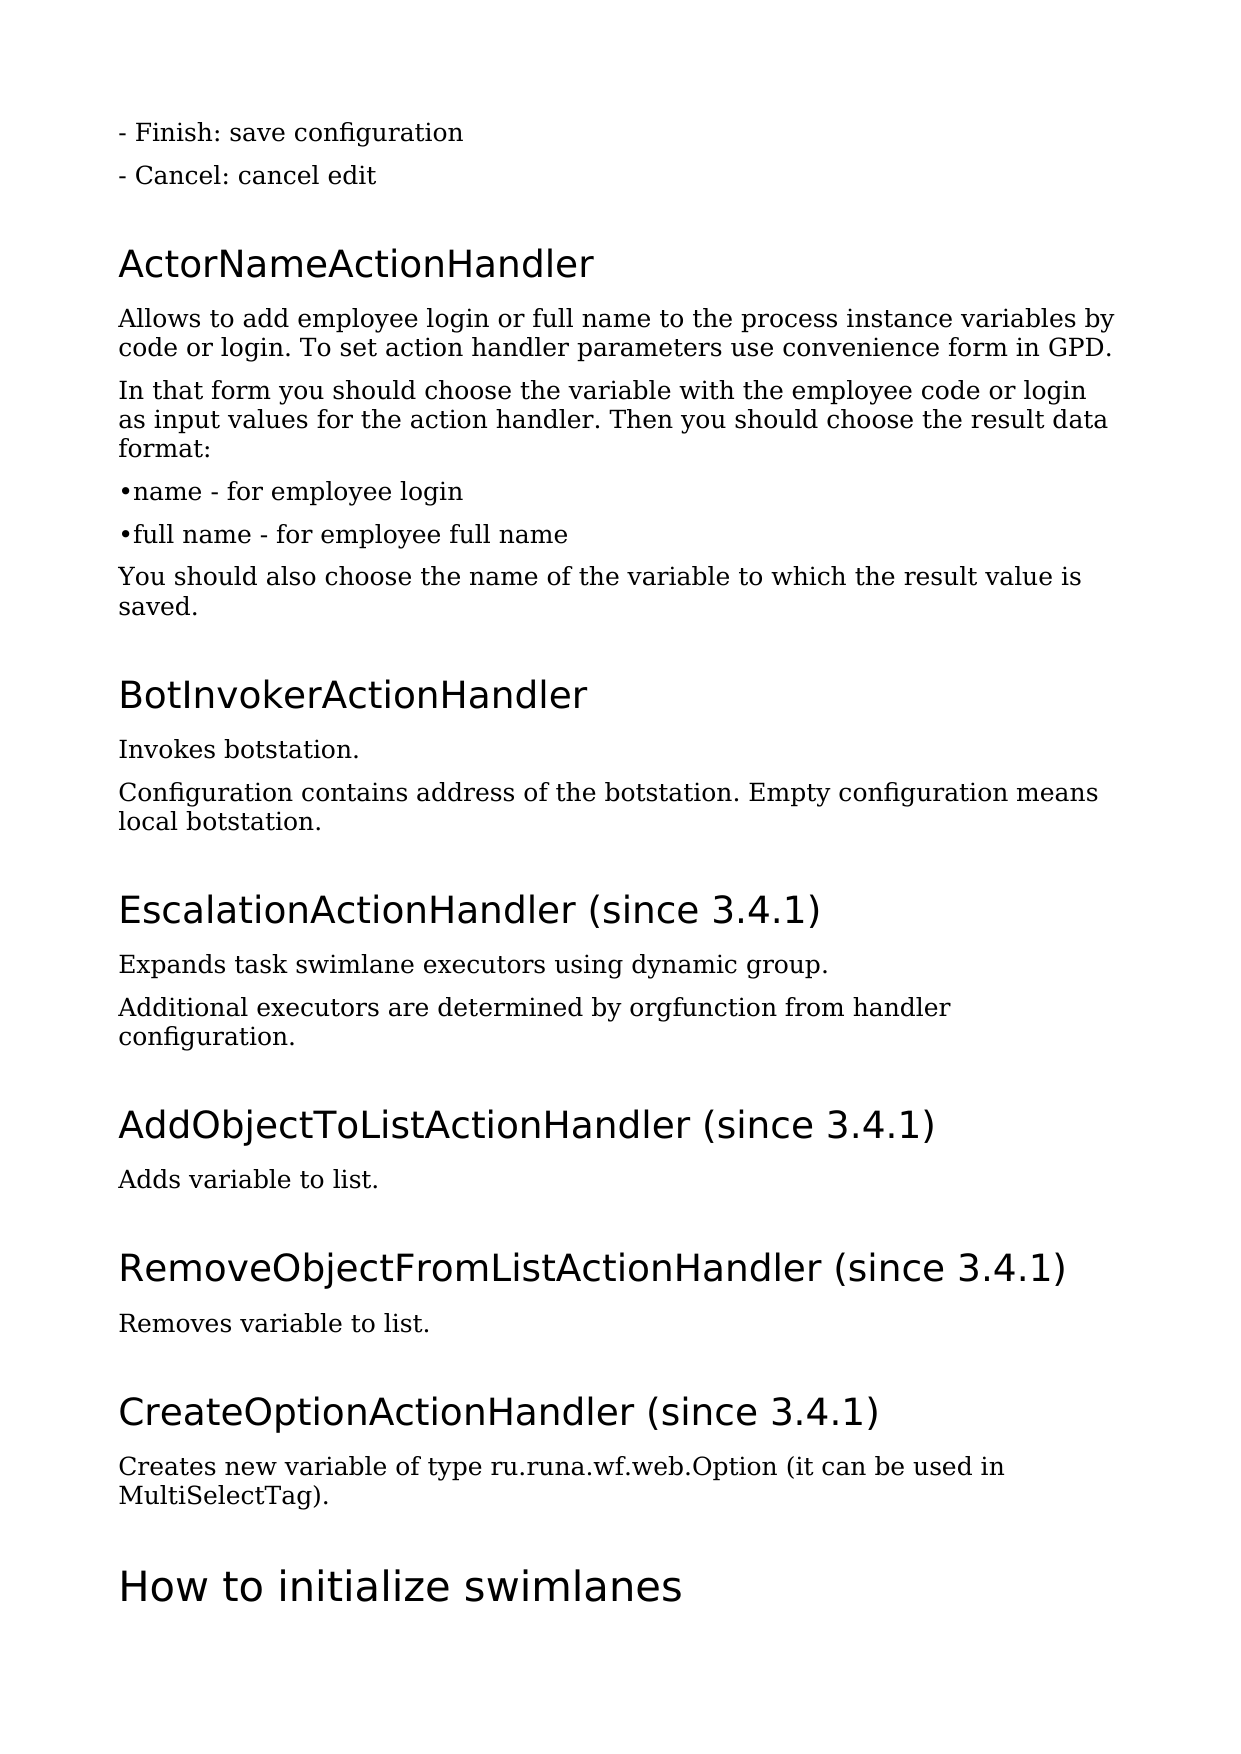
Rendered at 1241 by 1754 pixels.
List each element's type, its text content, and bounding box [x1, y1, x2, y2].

subtitle CreateOptionActionHandler (since 3.4.1) [118, 1390, 1122, 1434]
subtitle How to initialize swimlanes [118, 1563, 1122, 1611]
text - Finish: save configuration [118, 118, 1122, 147]
text Additional executors are determined by orgfunction from handler configuration. [118, 993, 1122, 1051]
text You should also choose the name of the variable to which the result value is saved. [118, 562, 1122, 621]
text - Cancel: cancel edit [118, 161, 1122, 190]
text Creates new variable of type ru.runa.wf.web.Option (it can be used in MultiSelectTag). [118, 1452, 1122, 1510]
text Adds variable to list. [118, 1165, 1122, 1194]
subtitle AddObjectToListActionHandler (since 3.4.1) [118, 1104, 1122, 1147]
list full name - for employee full name [118, 520, 1122, 549]
text Configuration contains address of the botstation. Empty configuration means local botstation. [118, 778, 1122, 836]
text Expands task swimlane executors using dynamic group. [118, 950, 1122, 979]
subtitle BotInvokerActionHandler [118, 673, 1122, 717]
text Invokes botstation. [118, 735, 1122, 764]
text In that form you should choose the variable with the employee code or login as input values for the action handler. Then you should choose the result data format: [118, 376, 1122, 463]
list name - for employee login [118, 477, 1122, 506]
subtitle ActorNameActionHandler [118, 242, 1122, 286]
text Allows to add employee login or full name to the process instance variables by code or login. To set action handler parameters use convenience form in GPD. [118, 304, 1122, 362]
text Removes variable to list. [118, 1309, 1122, 1338]
subtitle EscalationActionHandler (since 3.4.1) [118, 888, 1122, 932]
subtitle RemoveObjectFromListActionHandler (since 3.4.1) [118, 1247, 1122, 1291]
